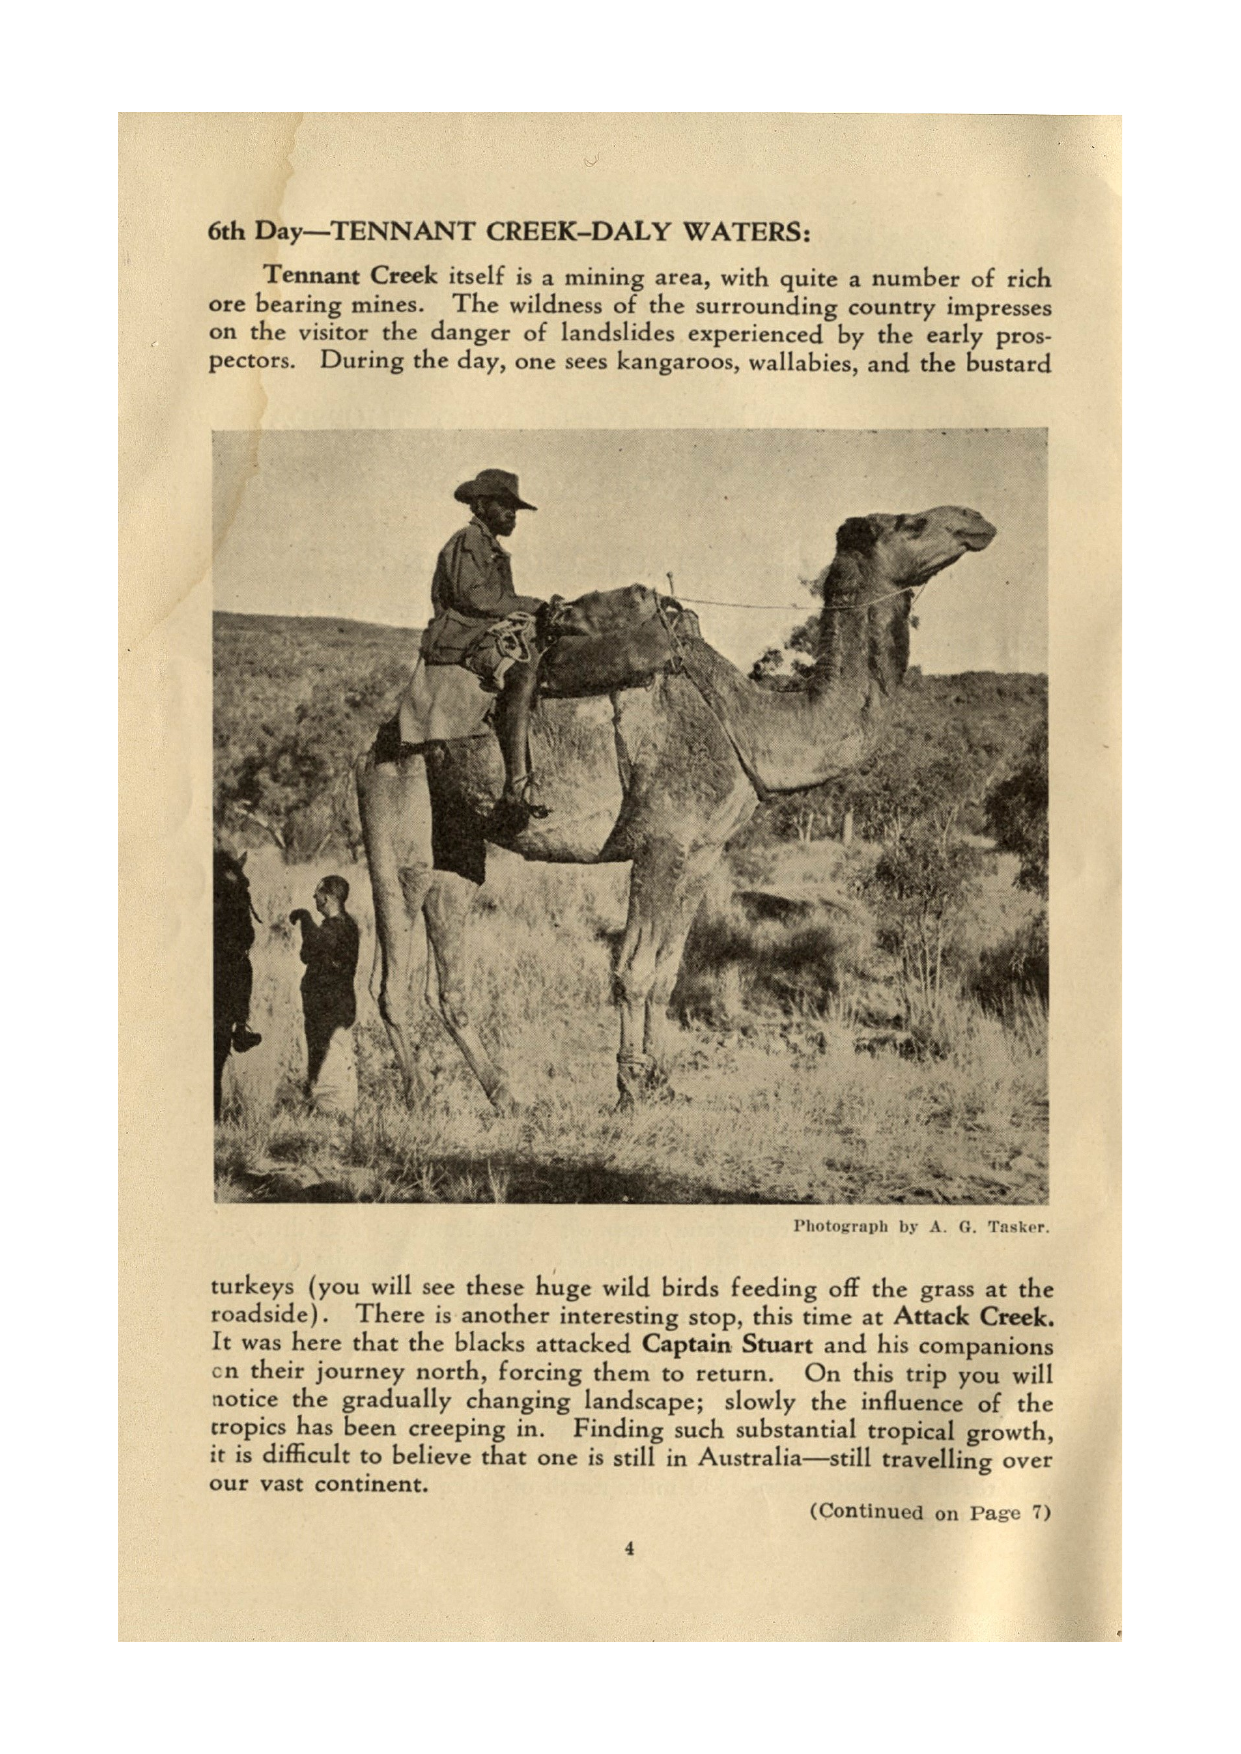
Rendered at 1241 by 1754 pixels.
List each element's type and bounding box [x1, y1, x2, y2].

picture [118, 112, 1123, 1642]
